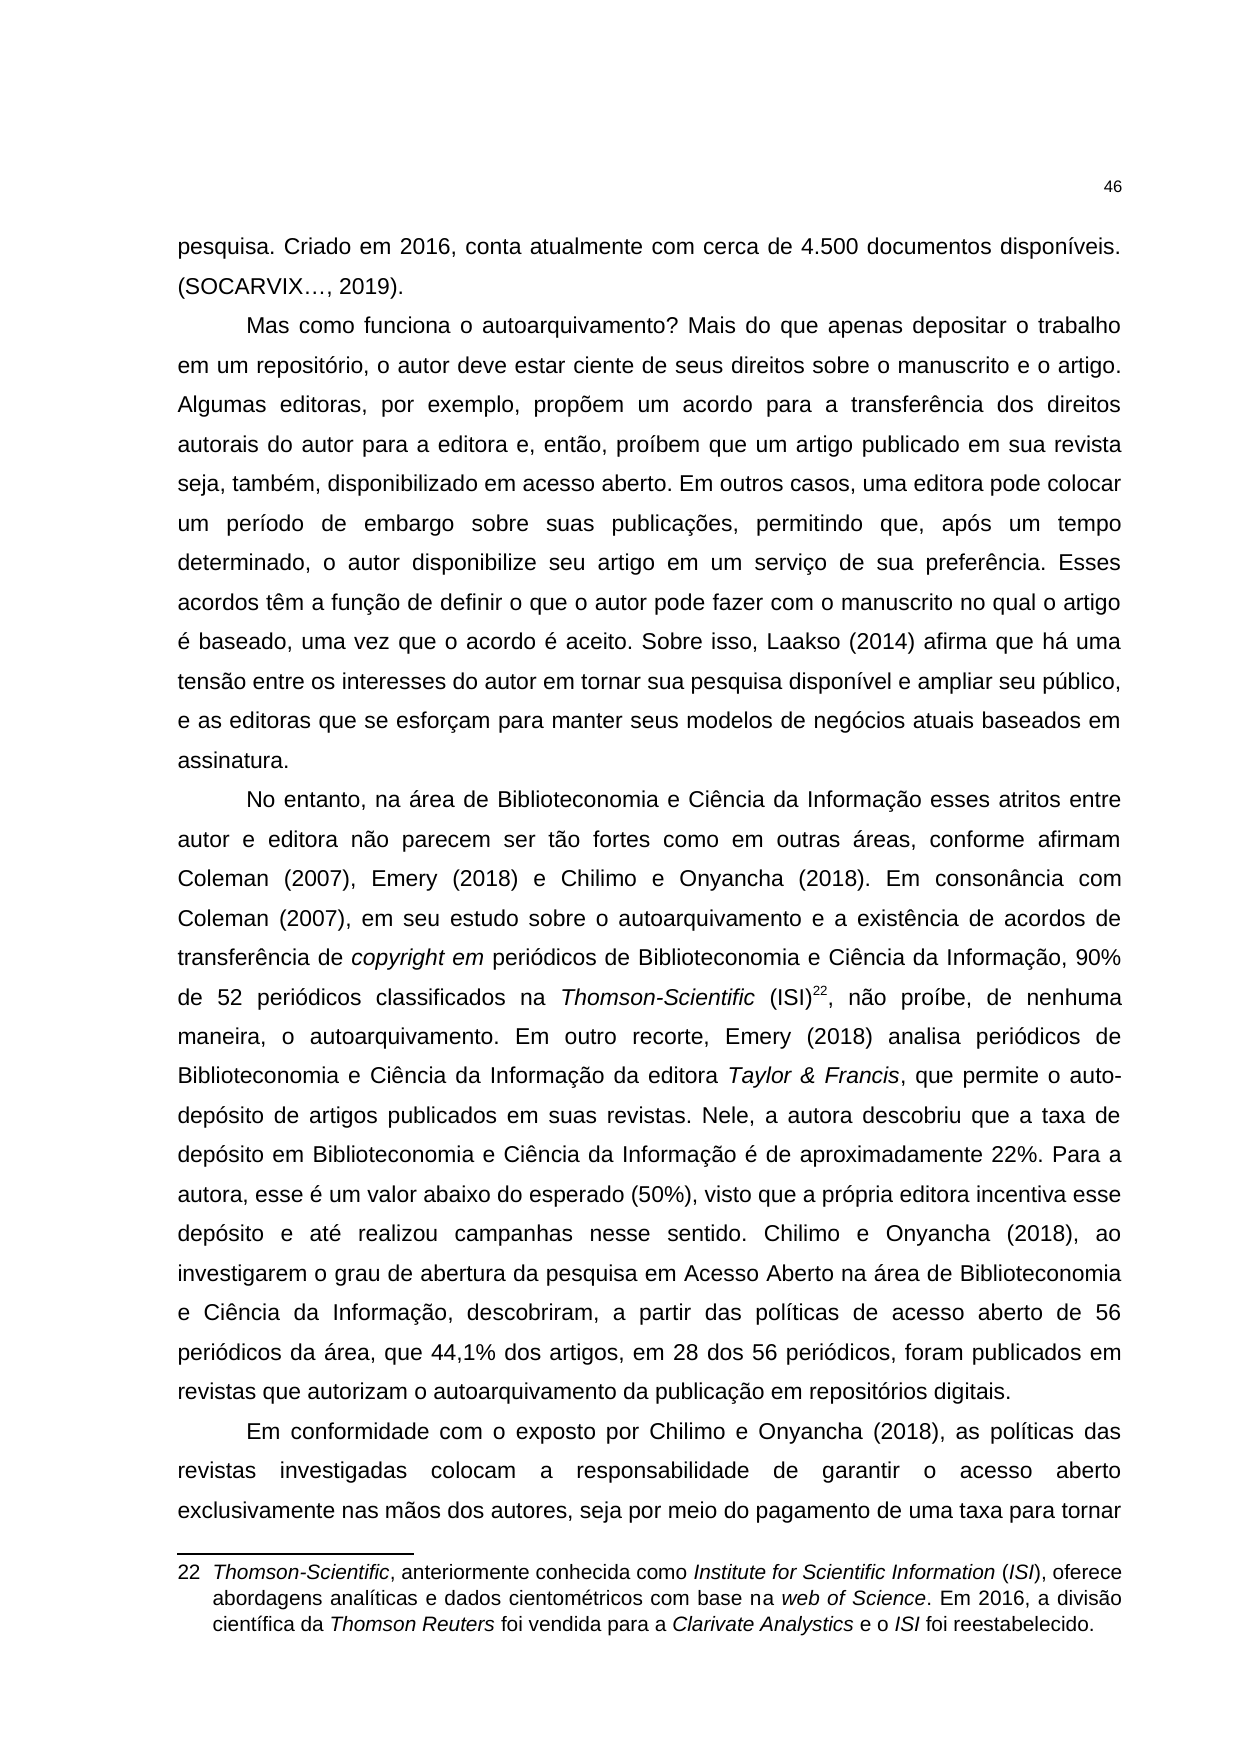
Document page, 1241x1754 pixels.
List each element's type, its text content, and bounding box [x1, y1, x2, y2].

text Thomson-Scientific, anteriormente conhecida como Institute for Scientific Information (ISI), oferece abordagens analíticas e dados cientométricos com base na web of Science. Em 2016, a divisão científica da Thomson Reuters foi vendida para a Clarivate Analystics e o ISI foi reestabelecido. [177, 1560, 1122, 1636]
text Em conformidade com o exposto por Chilimo e Onyancha (2018), as políticas das revistas investigadas colocam a responsabilidade de garantir o acesso aberto exclusivamente nas mãos dos autores, seja por meio do pagamento de uma taxa para tornar [177, 1418, 1122, 1523]
text No entanto, na área de Biblioteconomia e Ciência da Informação esses atritos entre autor e editora não parecem ser tão fortes como em outras áreas, conforme afirmam Coleman (2007), Emery (2018) e Chilimo e Onyancha (2018). Em consonância com Coleman (2007), em seu estudo sobre o autoarquivamento e a existência de acordos de transferência de copyright em periódicos de Biblioteconomia e Ciência da Informação, 90% de 52 periódicos classificados na Thomson-Scientific (ISI), não proíbe, de nenhuma maneira, o autoarquivamento. Em outro recorte, Emery (2018) analisa periódicos de Biblioteconomia e Ciência da Informação da editora Taylor & Francis, que permite o auto-depósito de artigos publicados em suas revistas. Nele, a autora descobriu que a taxa de depósito em Biblioteconomia e Ciência da Informação é de aproximadamente 22%. Para a autora, esse é um valor abaixo do esperado (50%), visto que a própria editora incentiva esse depósito e até realizou campanhas nesse sentido. Chilimo e Onyancha (2018), ao investigarem o grau de abertura da pesquisa em Acesso Aberto na área de Biblioteconomia e Ciência da Informação, descobriram, a partir das políticas de acesso aberto de 56 periódicos da área, que 44,1% dos artigos, em 28 dos 56 periódicos, foram publicados em revistas que autorizam o autoarquivamento da publicação em repositórios digitais. [177, 786, 1122, 1404]
text pesquisa. Criado em 2016, conta atualmente com cerca de 4.500 documentos disponíveis. (SOCARVIX…, 2019). [177, 233, 1122, 299]
text Mas como funciona o autoarquivamento? Mais do que apenas depositar o trabalho em um repositório, o autor deve estar ciente de seus direitos sobre o manuscrito e o artigo. Algumas editoras, por exemplo, propõem um acordo para a transferência dos direitos autorais do autor para a editora e, então, proíbem que um artigo publicado em sua revista seja, também, disponibilizado em acesso aberto. Em outros casos, uma editora pode colocar um período de embargo sobre suas publicações, permitindo que, após um tempo determinado, o autor disponibilize seu artigo em um serviço de sua preferência. Esses acordos têm a função de definir o que o autor pode fazer com o manuscrito no qual o artigo é baseado, uma vez que o acordo é aceito. Sobre isso, Laakso (2014) afirma que há uma tensão entre os interesses do autor em tornar sua pesquisa disponível e ampliar seu público, e as editoras que se esforçam para manter seus modelos de negócios atuais baseados em assinatura. [177, 312, 1122, 773]
